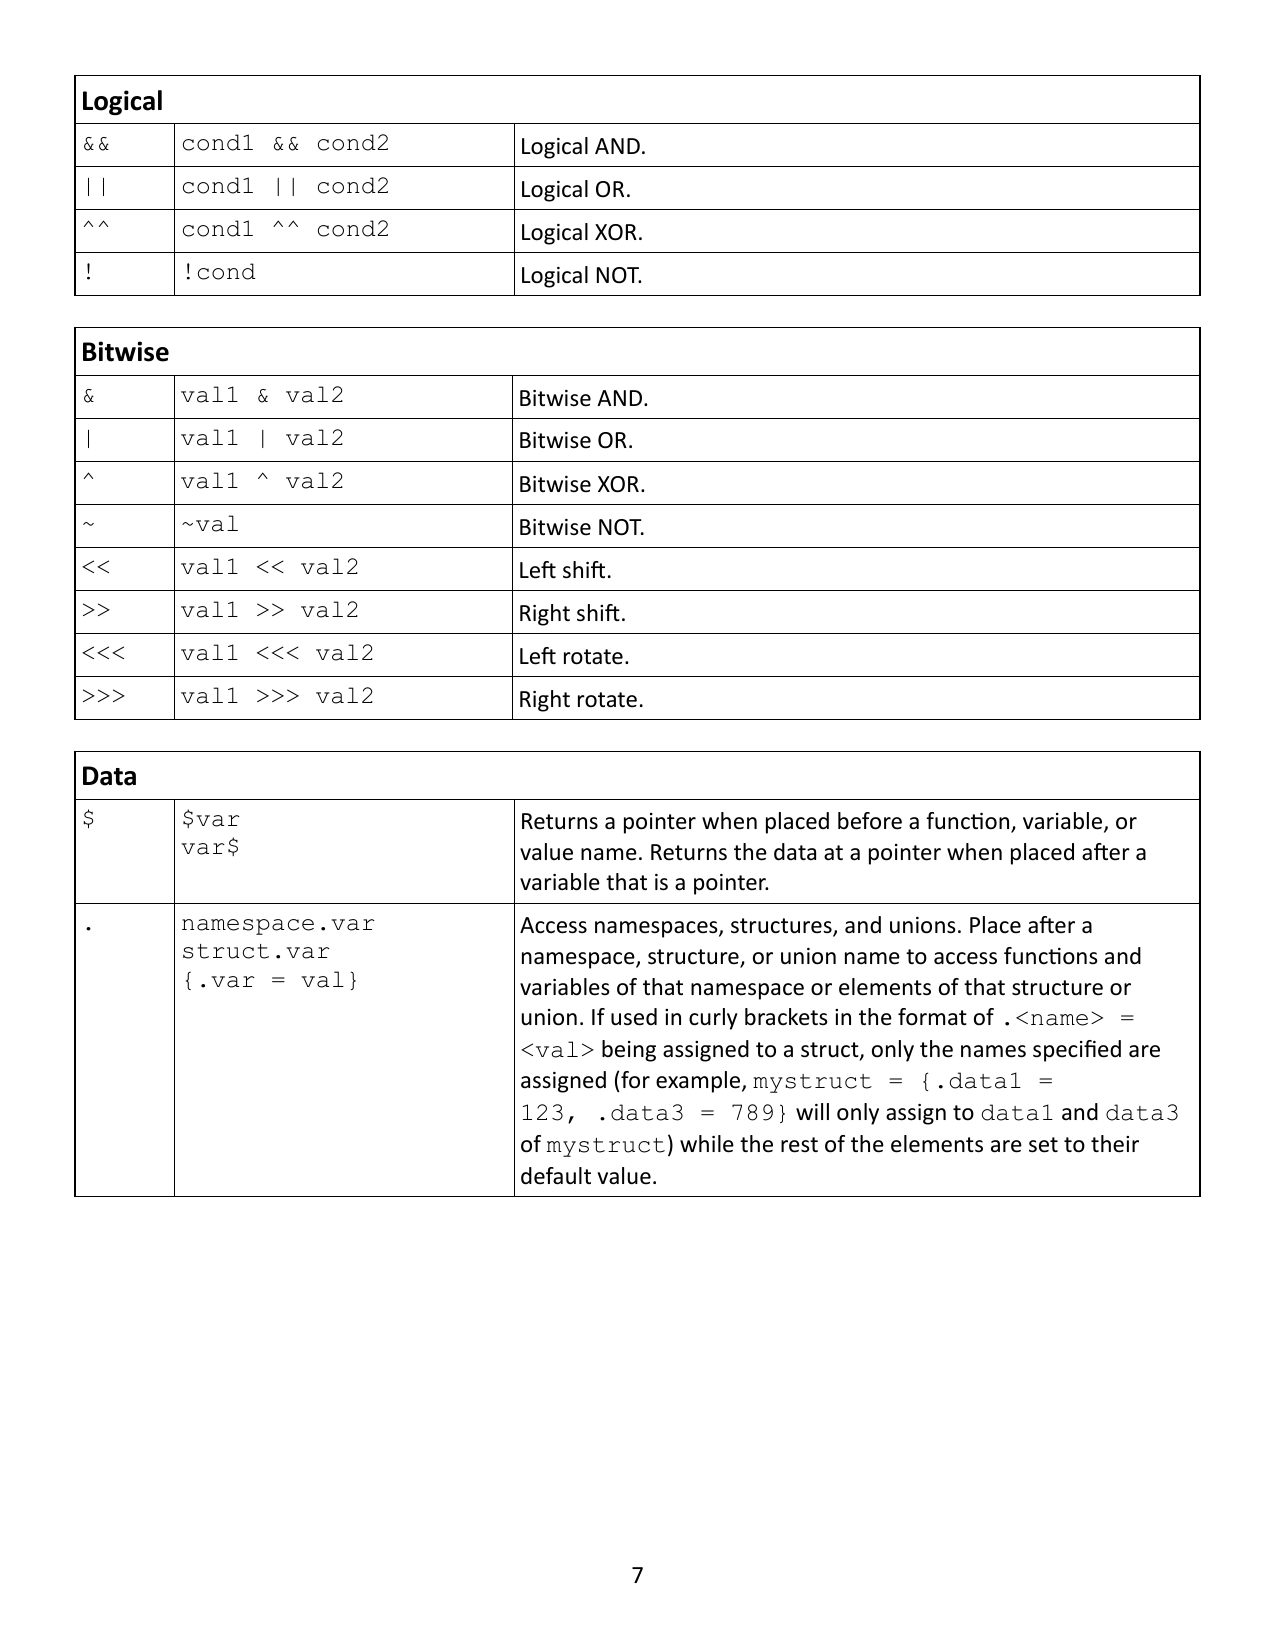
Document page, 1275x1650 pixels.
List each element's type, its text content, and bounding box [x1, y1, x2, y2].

table_cell !cond [175, 253, 514, 295]
table_cell Left shift. [513, 548, 1199, 590]
table_cell || [76, 167, 174, 209]
table_cell cond1 || cond2 [175, 167, 514, 209]
table_cell Bitwise XOR. [513, 462, 1199, 504]
table_cell | [76, 419, 174, 461]
table_cell Access namespaces, structures, and unions. Place after a namespace, structure, or union name to access functions and variables of that namespace or elements of that structure or union. If used in curly brackets in the format of .<name> = <val> being assigned to a struct, only the names specified are assigned (for example, mystruct = {.data1 = 123, .data3 = 789} will only assign to data1 and data3 of mystruct) while the rest of the elements are set to their default value. [515, 904, 1199, 1196]
table_cell Logical NOT. [515, 253, 1199, 295]
table_cell namespace.var struct.var {.var = val} [175, 904, 514, 1196]
table_cell val1 >> val2 [175, 591, 512, 633]
table_cell Logical XOR. [515, 210, 1199, 252]
table_cell && [76, 124, 174, 166]
table_cell val1 | val2 [175, 419, 512, 461]
table_cell Right rotate. [513, 677, 1199, 719]
table_cell $var var$ [175, 800, 514, 903]
table_cell ~ [76, 505, 174, 547]
table_cell Returns a pointer when placed before a function, variable, or value name. Returns the data at a pointer when placed after a variable that is a pointer. [515, 800, 1199, 903]
table_cell val1 & val2 [175, 376, 512, 418]
table_cell Bitwise OR. [513, 419, 1199, 461]
table_cell Logical OR. [515, 167, 1199, 209]
table_cell Logical AND. [515, 124, 1199, 166]
table_cell >>> [76, 677, 174, 719]
table_header Logical [76, 76, 1199, 123]
table_cell cond1 && cond2 [175, 124, 514, 166]
table_cell Left rotate. [513, 634, 1199, 676]
table_header Bitwise [76, 328, 1199, 375]
table_cell <<< [76, 634, 174, 676]
table_cell ~val [175, 505, 512, 547]
table_cell . [76, 904, 174, 1196]
table_header Data [76, 752, 1199, 799]
table_cell Bitwise NOT. [513, 505, 1199, 547]
table_cell << [76, 548, 174, 590]
table_cell val1 >>> val2 [175, 677, 512, 719]
table_cell ! [76, 253, 174, 295]
table_cell val1 <<< val2 [175, 634, 512, 676]
table_cell & [76, 376, 174, 418]
table_cell Right shift. [513, 591, 1199, 633]
table_cell ^^ [76, 210, 174, 252]
table_cell >> [76, 591, 174, 633]
table_cell $ [76, 800, 174, 903]
table_cell val1 << val2 [175, 548, 512, 590]
table_cell cond1 ^^ cond2 [175, 210, 514, 252]
table_cell ^ [76, 462, 174, 504]
table_cell Bitwise AND. [513, 376, 1199, 418]
table_cell val1 ^ val2 [175, 462, 512, 504]
